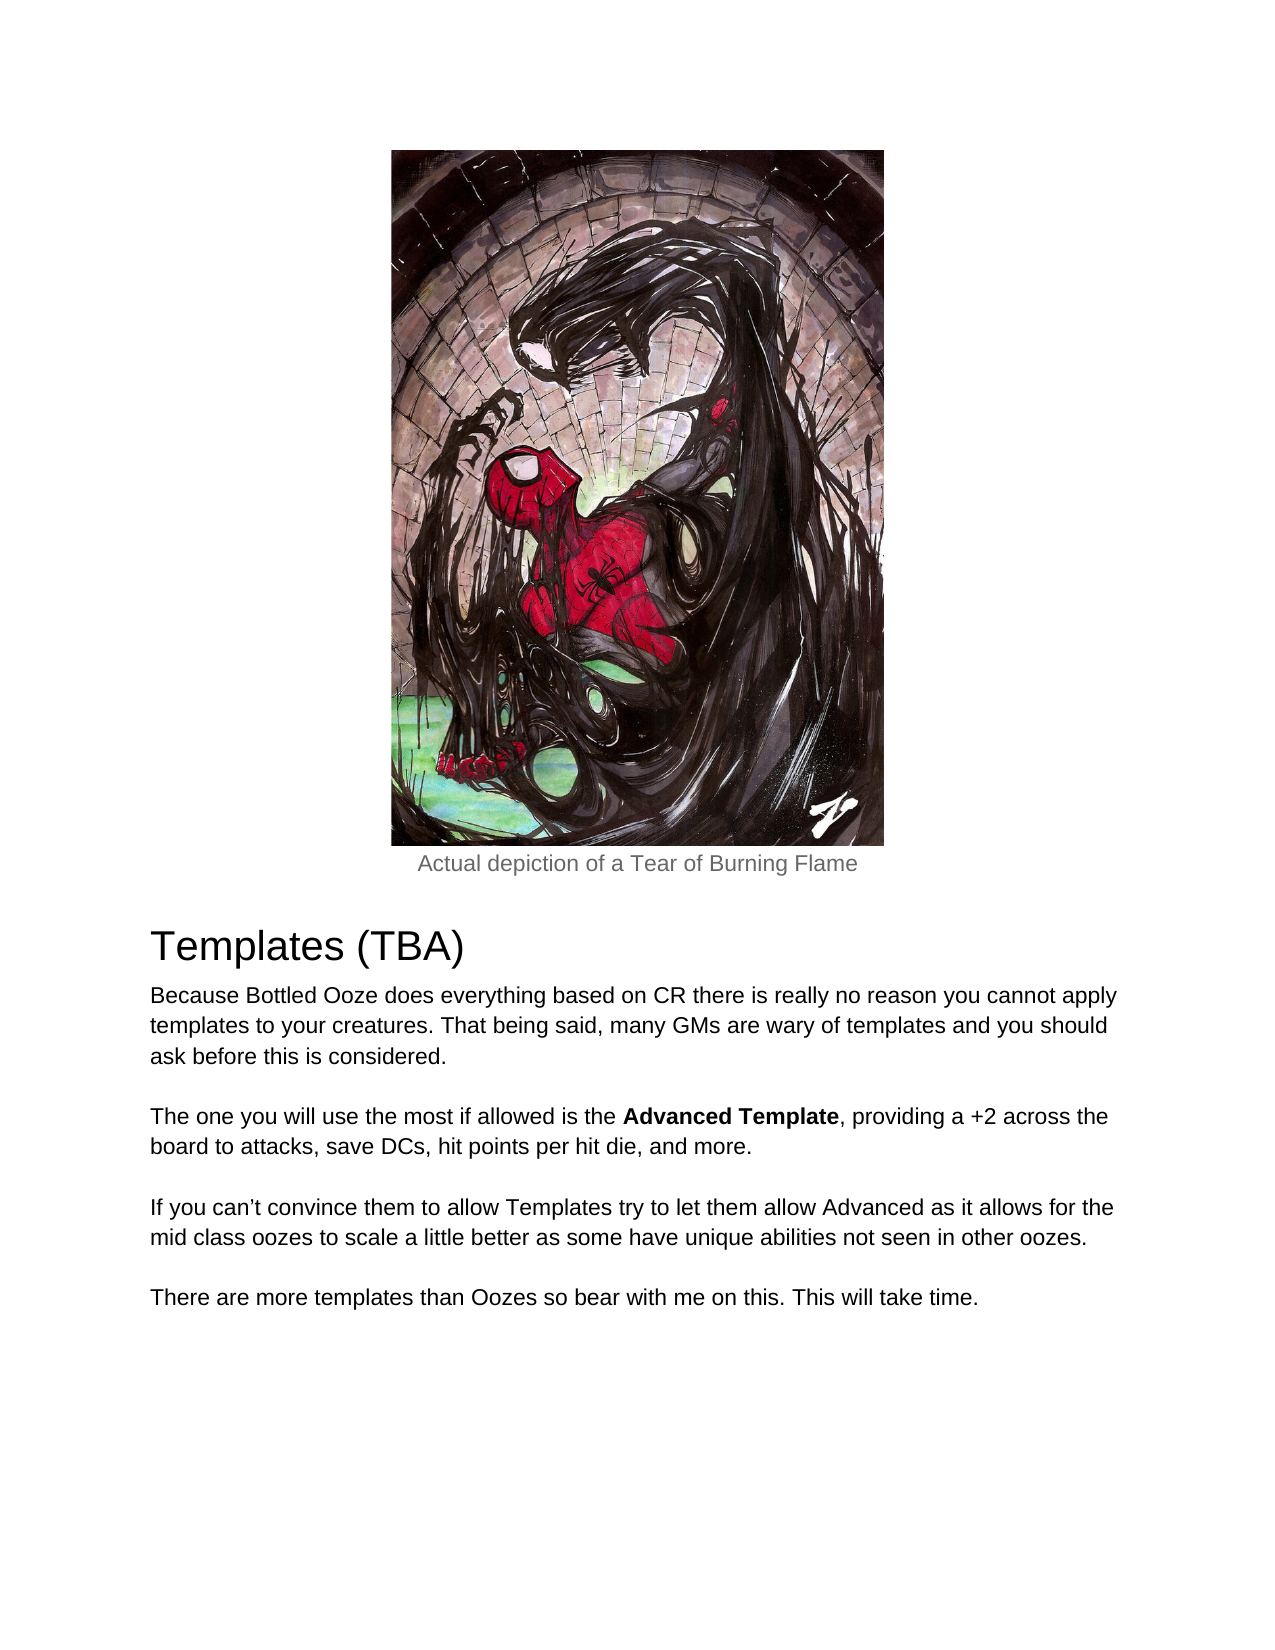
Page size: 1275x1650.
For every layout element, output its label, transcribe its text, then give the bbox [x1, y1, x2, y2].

text Actual depiction of a Tear of Burning Flame [150, 850, 1125, 876]
text There are more templates than Oozes so bear with me on this. This will take time. [150, 1284, 1125, 1311]
text If you can’t convince them to allow Templates try to let them allow Advanced as it allows for the mid class oozes to scale a little better as some have unique abilities not seen in other oozes. [150, 1194, 1125, 1250]
text Because Bottled Ooze does everything based on CR there is really no reason you cannot apply templates to your creatures. That being said, many GMs are wary of templates and you should ask before this is considered. [150, 982, 1125, 1069]
text The one you will use the most if allowed is the Advanced Template, providing a +2 across the board to attacks, save DCs, hit points per hit die, and more. [150, 1103, 1125, 1159]
picture [391, 150, 884, 846]
subtitle Templates (TBA) [150, 922, 1125, 970]
